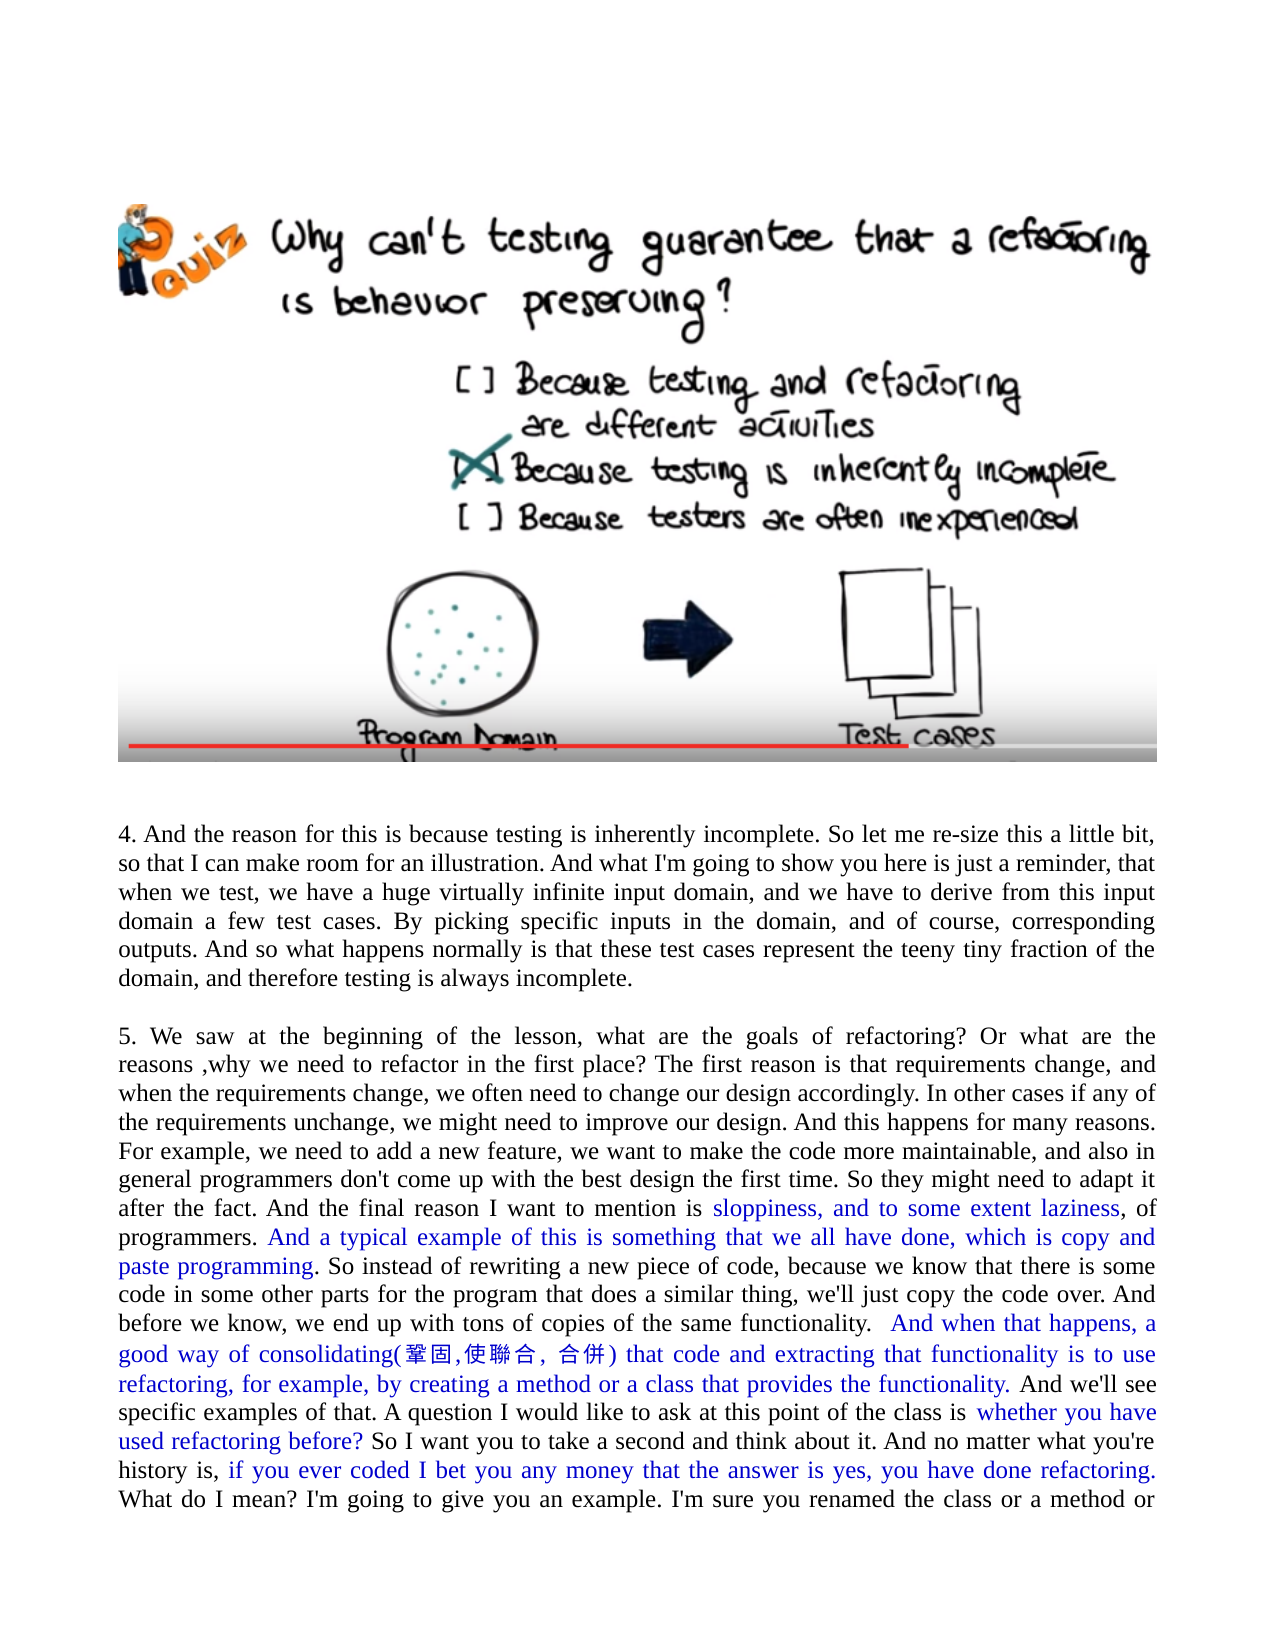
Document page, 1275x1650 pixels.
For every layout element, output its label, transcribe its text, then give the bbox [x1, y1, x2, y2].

text 4. And the reason for this is because testing is inherently incomplete. So let me re-size this a little bit, so that I can make room for an illustration. And what I'm going to show you here is just a reminder, that when we test, we have a huge virtually infinite input domain, and we have to derive from this input domain a few test cases. By picking specific inputs in the domain, and of course, corresponding outputs. And so what happens normally is that these test cases represent the teeny tiny fraction of the domain, and therefore testing is always incomplete. [118, 819, 1157, 992]
text 5. We saw at the beginning of the lesson, what are the goals of refactoring? Or what are the reasons ,why we need to refactor in the first place? The first reason is that requirements change, and when the requirements change, we often need to change our design accordingly. In other cases if any of the requirements unchange, we might need to improve our design. And this happens for many reasons. For example, we need to add a new feature, we want to make the code more maintainable, and also in general programmers don't come up with the best design the first time. So they might need to adapt it after the fact. And the final reason I want to mention is sloppiness, and to some extent laziness, of programmers. And a typical example of this is something that we all have done, which is copy and paste programming. So instead of rewriting a new piece of code, because we know that there is some code in some other parts for the program that does a similar thing, we'll just copy the code over. And before we know, we end up with tons of copies of the same functionality. And when that happens, a good way of consolidating(鞏固,使聯合, 合併) that code and extracting that functionality is to use refactoring, for example, by creating a method or a class that provides the functionality. And we'll see specific examples of that. A question I would like to ask at this point of the class is whether you have used refactoring before? So I want you to take a second and think about it. And no matter what you're history is, if you ever coded I bet you any money that the answer is yes, you have done refactoring. What do I mean? I'm going to give you an example. I'm sure you renamed the class or a method or [118, 1021, 1157, 1512]
picture [118, 204, 1157, 762]
